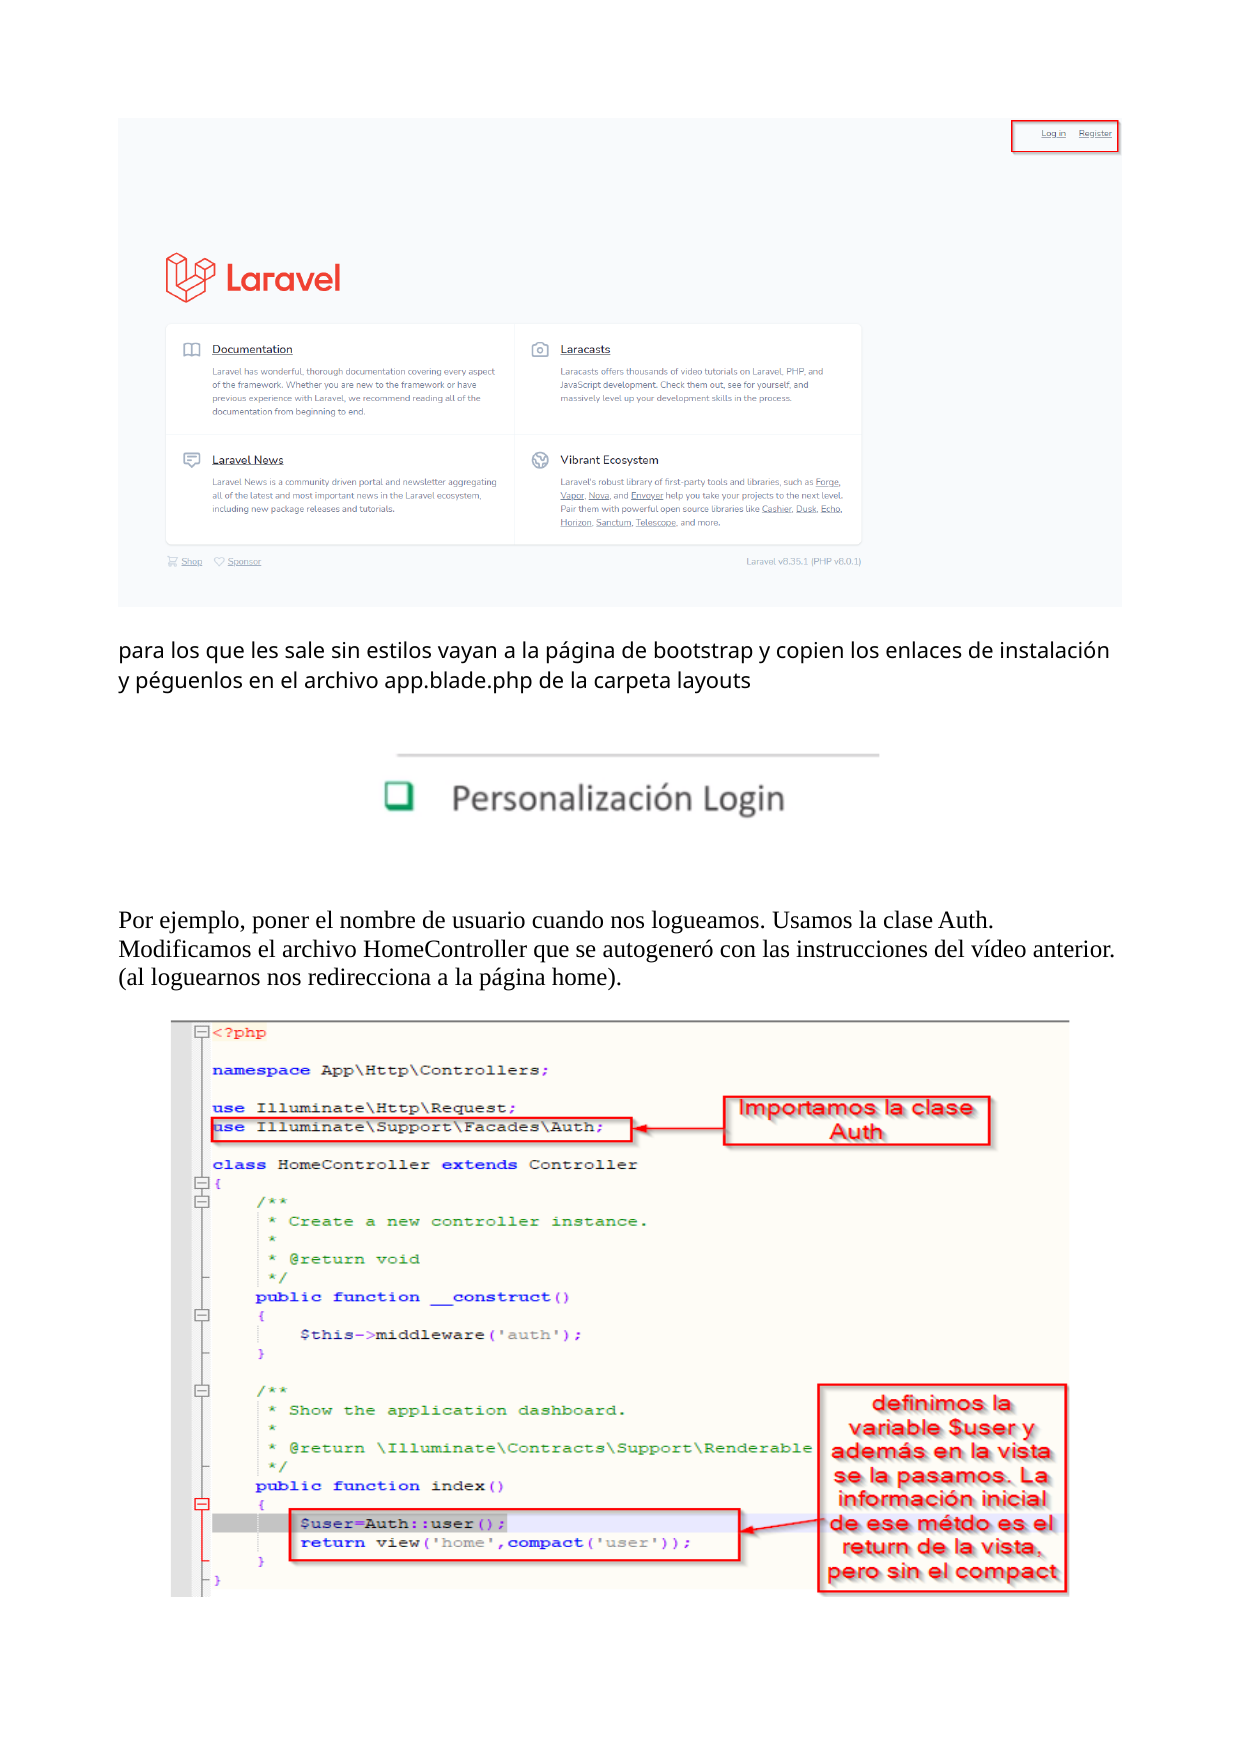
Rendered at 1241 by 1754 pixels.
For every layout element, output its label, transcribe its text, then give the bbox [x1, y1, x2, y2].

picture [118, 118, 1122, 607]
picture [360, 752, 880, 848]
text Modificamos el archivo HomeController que se autogeneró con las instrucciones del vídeo anterior. (al loguearnos nos redirecciona a la página home). [118, 934, 1122, 991]
picture [170, 1020, 1070, 1597]
text para los que les sale sin estilos vayan a la página de bootstrap y copien los enlaces de instalación y péguenlos en el archivo app.blade.php de la carpeta layouts [118, 635, 1122, 694]
text Por ejemplo, poner el nombre de usuario cuando nos logueamos. Usamos la clase Auth. [118, 905, 1122, 934]
